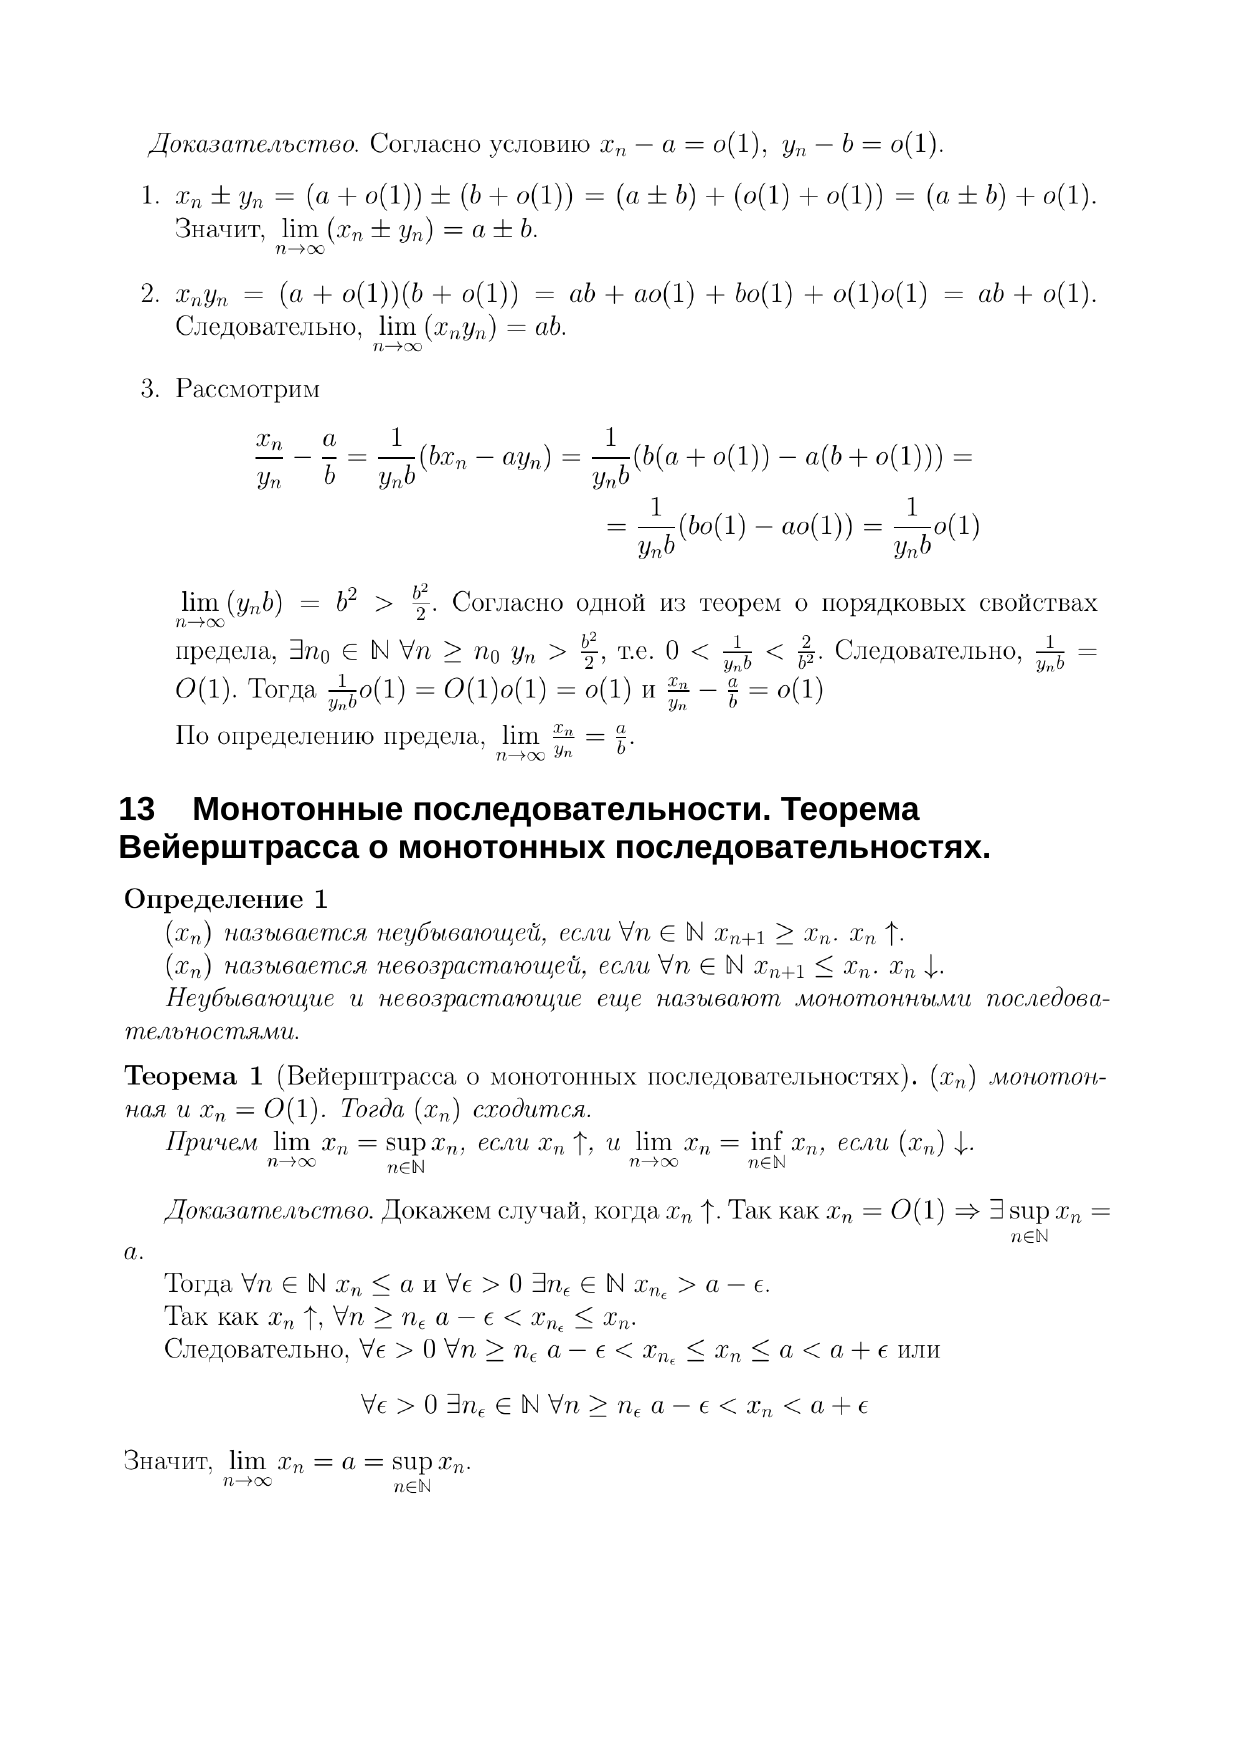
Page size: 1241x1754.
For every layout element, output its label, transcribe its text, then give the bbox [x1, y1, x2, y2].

picture [118, 878, 1123, 1501]
picture [118, 118, 1123, 768]
subtitle Монотонные последовательности. Теорема Вейерштрасса о монотонных последовательностях. [118, 789, 1122, 866]
